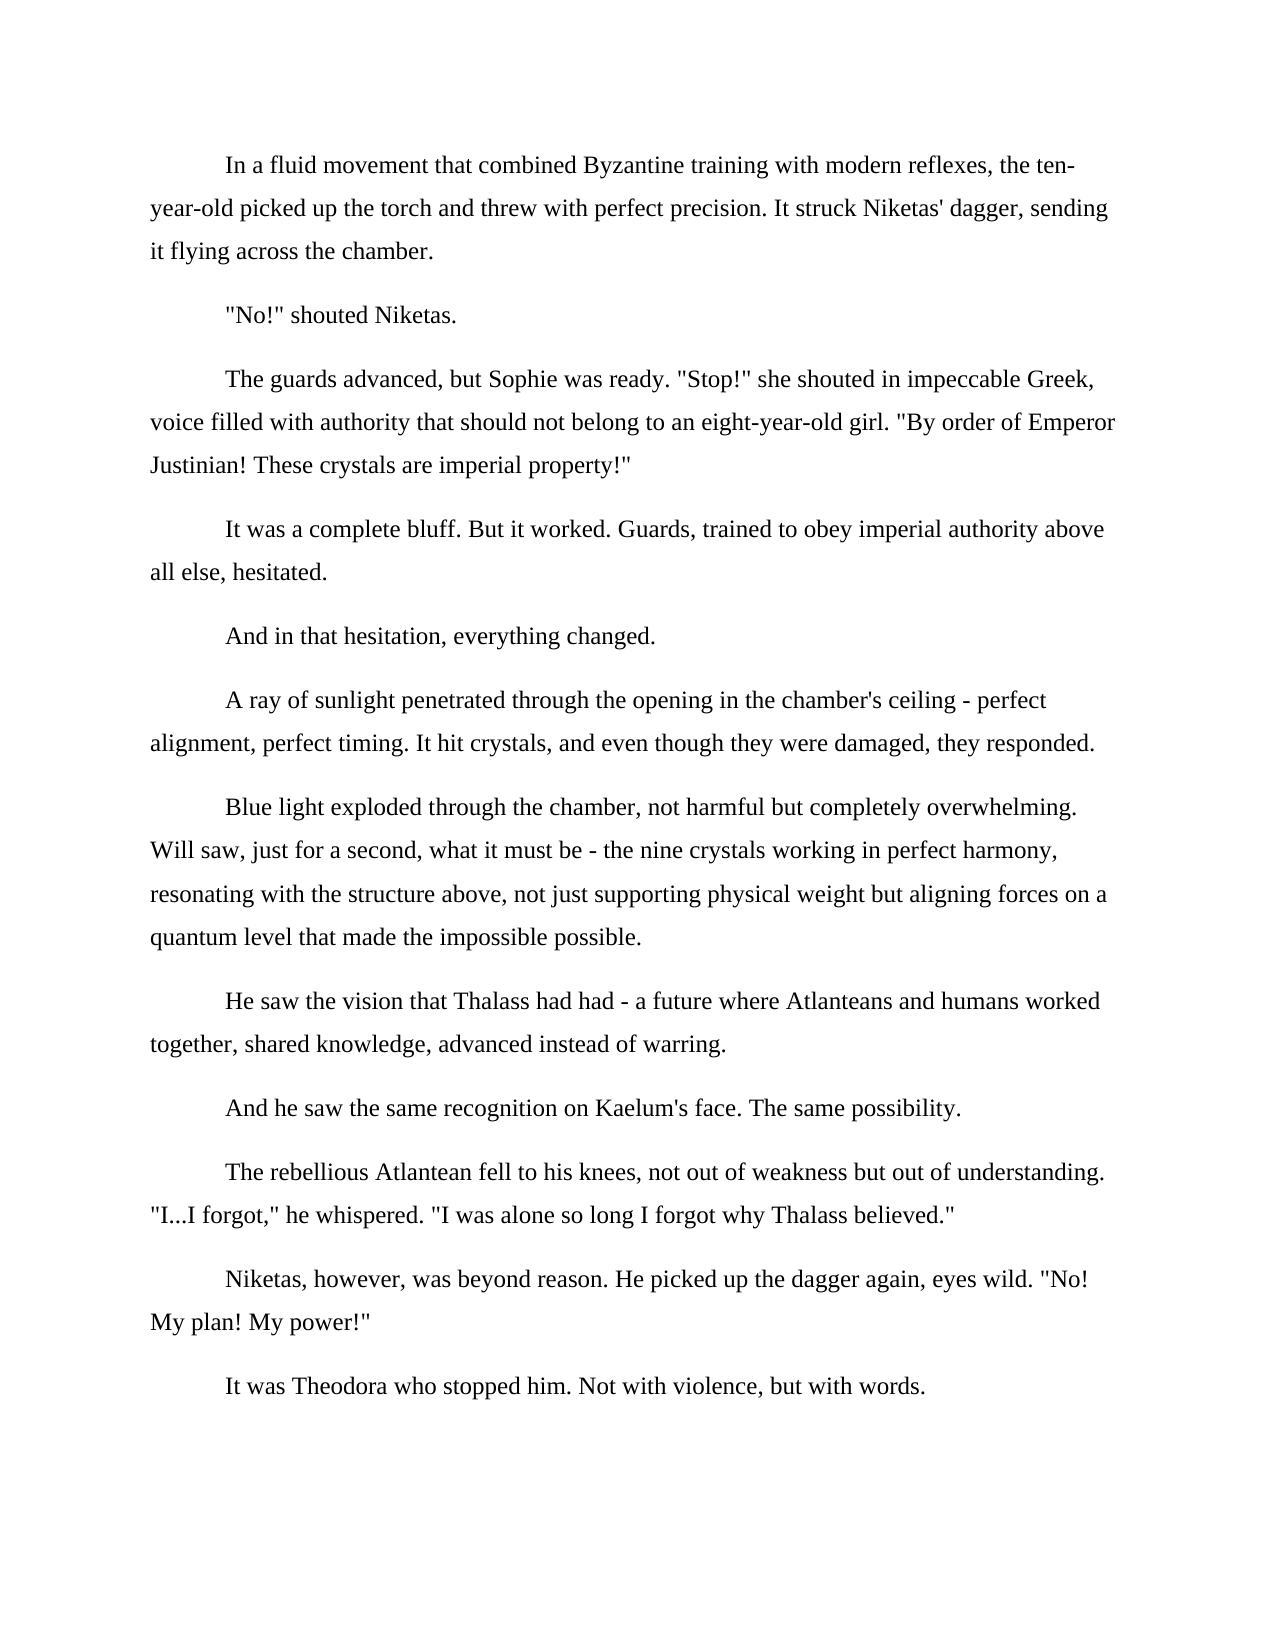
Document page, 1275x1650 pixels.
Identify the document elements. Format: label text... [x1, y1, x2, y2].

text Blue light exploded through the chamber, not harmful but completely overwhelming. Will saw, just for a second, what it must be - the nine crystals working in perfect harmony, resonating with the structure above, not just supporting physical weight but aligning forces on a quantum level that made the impossible possible. [150, 792, 1125, 951]
text It was a complete bluff. But it worked. Guards, trained to obey imperial authority above all else, hesitated. [150, 514, 1125, 586]
text A ray of sunlight penetrated through the opening in the chamber's ceiling - perfect alignment, perfect timing. It hit crystals, and even though they were damaged, they responded. [150, 685, 1125, 757]
text "No!" shouted Niketas. [150, 300, 1125, 329]
text And he saw the same recognition on Kaelum's face. The same possibility. [150, 1093, 1125, 1122]
text And in that hesitation, everything changed. [150, 621, 1125, 650]
text In a fluid movement that combined Byzantine training with modern reflexes, the ten-year-old picked up the torch and threw with perfect precision. It struck Niketas' dagger, sending it flying across the chamber. [150, 150, 1125, 265]
text It was Theodora who stopped him. Not with violence, but with words. [150, 1371, 1125, 1400]
text Niketas, however, was beyond reason. He picked up the dagger again, eyes wild. "No! My plan! My power!" [150, 1264, 1125, 1336]
text The rebellious Atlantean fell to his knees, not out of weakness but out of understanding. "I...I forgot," he whispered. "I was alone so long I forgot why Thalass believed." [150, 1157, 1125, 1229]
text He saw the vision that Thalass had had - a future where Atlanteans and humans worked together, shared knowledge, advanced instead of warring. [150, 986, 1125, 1058]
text The guards advanced, but Sophie was ready. "Stop!" she shouted in impeccable Greek, voice filled with authority that should not belong to an eight-year-old girl. "By order of Emperor Justinian! These crystals are imperial property!" [150, 364, 1125, 479]
